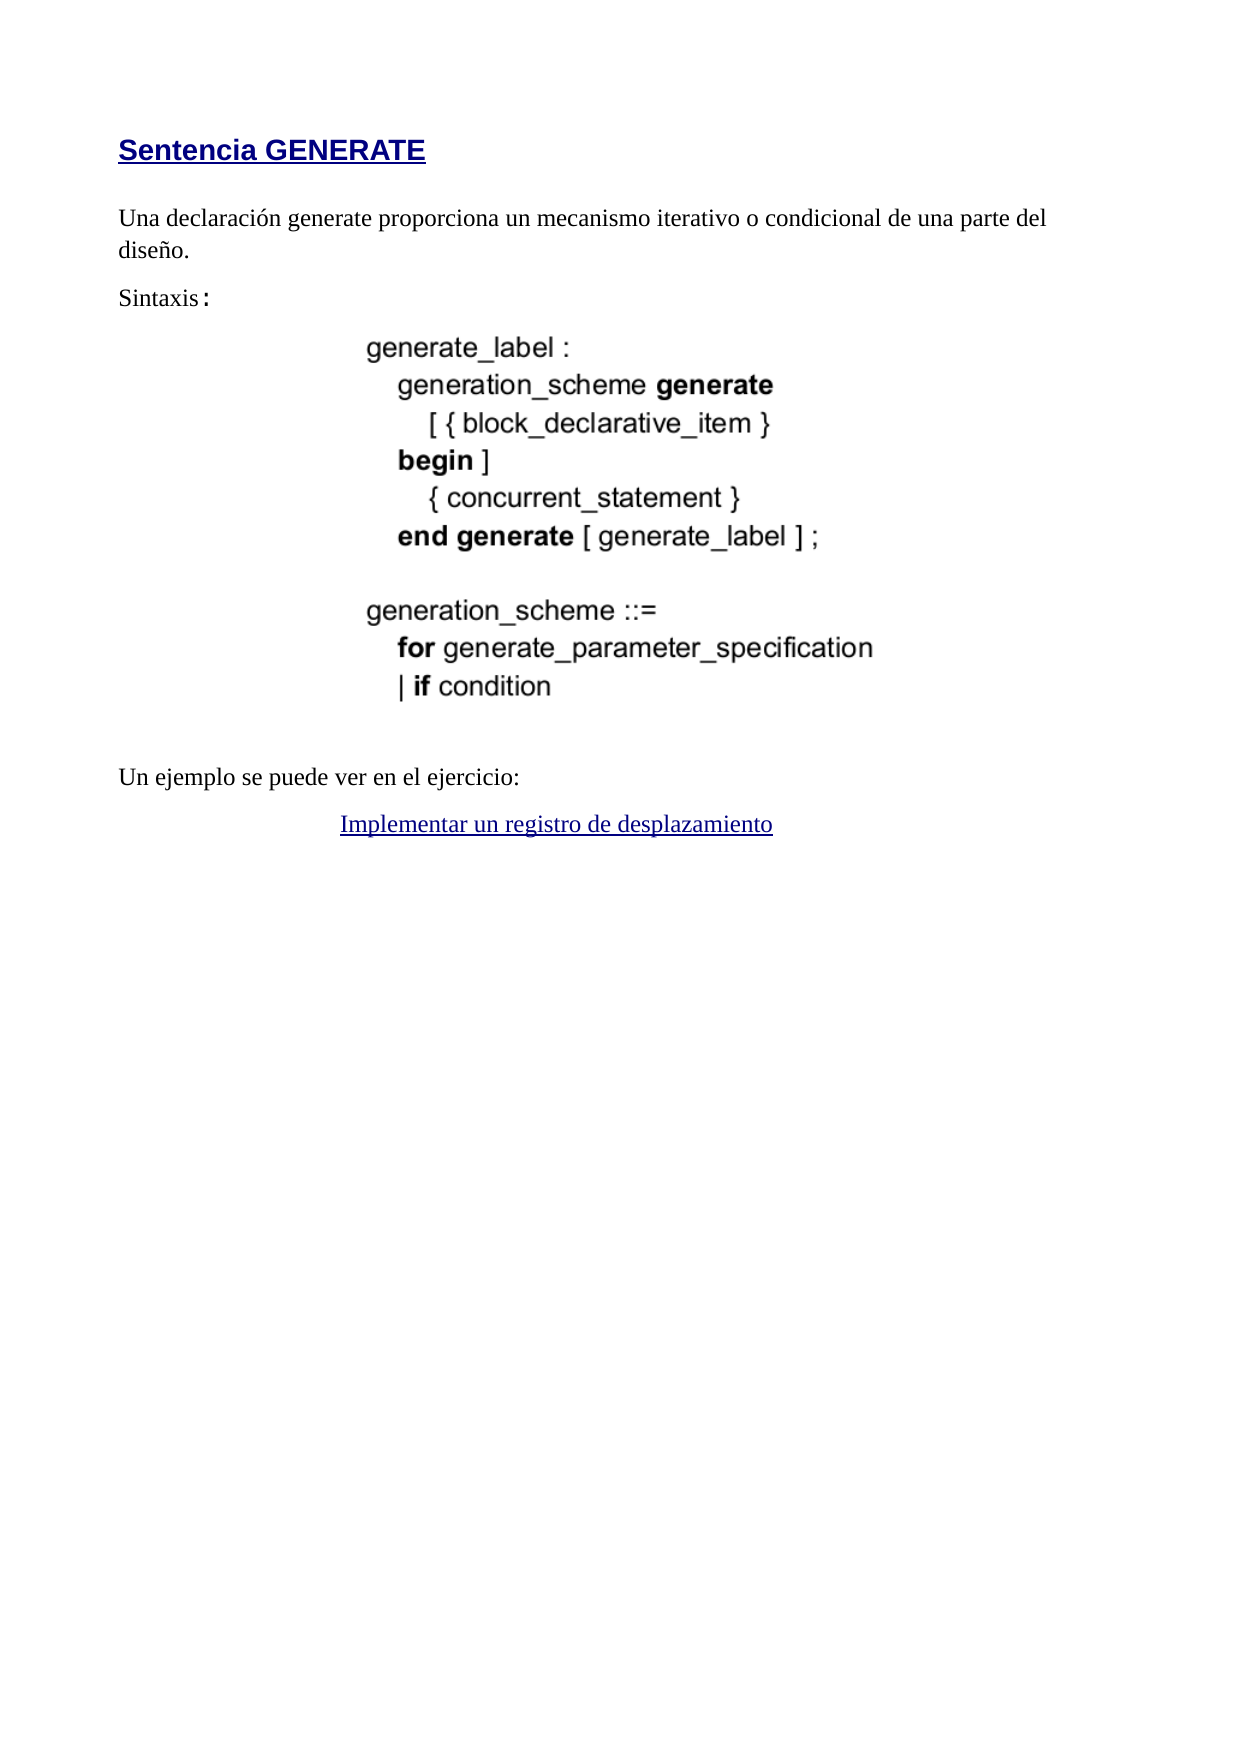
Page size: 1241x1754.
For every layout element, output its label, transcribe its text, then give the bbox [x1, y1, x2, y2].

text Implementar un registro de desplazamiento [118, 809, 1122, 838]
subtitle Sentencia GENERATE [118, 133, 1122, 166]
picture [352, 333, 888, 722]
text Un ejemplo se puede ver en el ejercicio: [118, 762, 1122, 790]
text Sintaxis: [118, 283, 1122, 314]
text Una declaración generate proporciona un mecanismo iterativo o condicional de una parte del diseño. [118, 203, 1122, 264]
